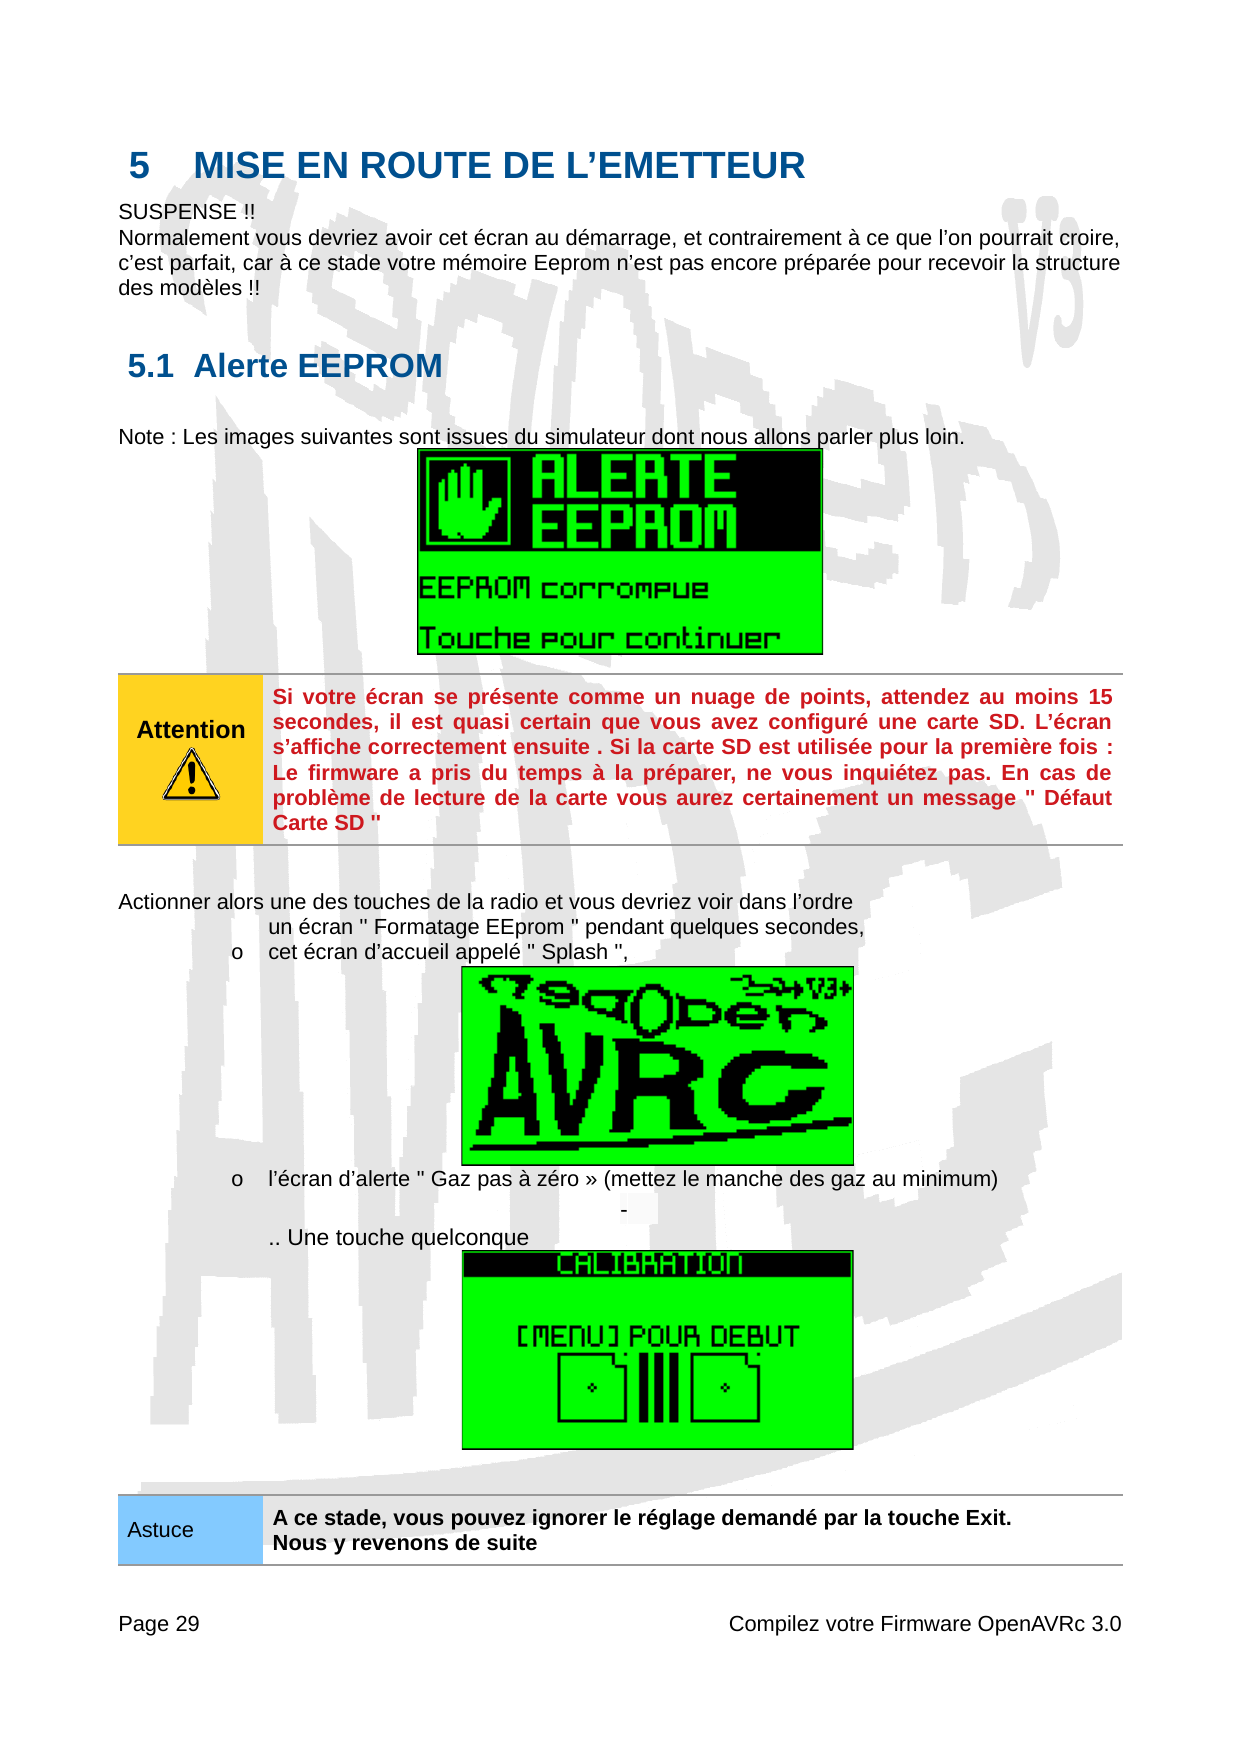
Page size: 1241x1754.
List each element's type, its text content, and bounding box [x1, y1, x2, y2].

list .. Une touche quelconque [231, 1224, 1122, 1251]
text SUSPENSE !! [118, 199, 1122, 224]
text Actionner alors une des touches de la radio et vous devriez voir dans l’ordre [118, 889, 1122, 914]
table_header Astuce [118, 1496, 263, 1564]
list l’écran d’alerte '' Gaz pas à zéro » (mettez le manche des gaz au minimum) [231, 1166, 1122, 1193]
text Note : Les images suivantes sont issues du simulateur dont nous allons parler plus loin. [118, 424, 1122, 449]
picture [461, 966, 854, 1166]
text Normalement vous devriez avoir cet écran au démarrage, et contrairement à ce que l’on pourrait croire, c’est parfait, car à ce stade votre mémoire Eeprom n’est pas encore préparée pour recevoir la structure des modèles !! [118, 224, 1122, 300]
table_header Si votre écran se présente comme un nuage de points, attendez au moins 15 secondes, il est quasi certain que vous avez configuré une carte SD. L’écran s’affiche correctement ensuite . Si la carte SD est utilisée pour la première fois : Le firmware a pris du temps à la préparer, ne vous inquiétez pas. En cas de problème de lecture de la carte vous aurez certainement un message '' Défaut Carte SD '' [264, 675, 1122, 844]
subtitle MISE EN ROUTE DE L’EMETTEUR [118, 143, 1122, 187]
table_header A ce stade, vous pouvez ignorer le réglage demandé par la touche Exit. Nous y revenons de suite [264, 1496, 1122, 1564]
picture [417, 448, 824, 655]
picture [461, 1250, 854, 1450]
list cet écran d’accueil appelé '' Splash '', [231, 939, 1122, 966]
table_header Attention [118, 675, 263, 844]
list un écran '' Formatage EEprom '' pendant quelques secondes, [231, 914, 1122, 939]
picture [158, 743, 224, 804]
subtitle Alerte EEPROM [118, 346, 1122, 385]
